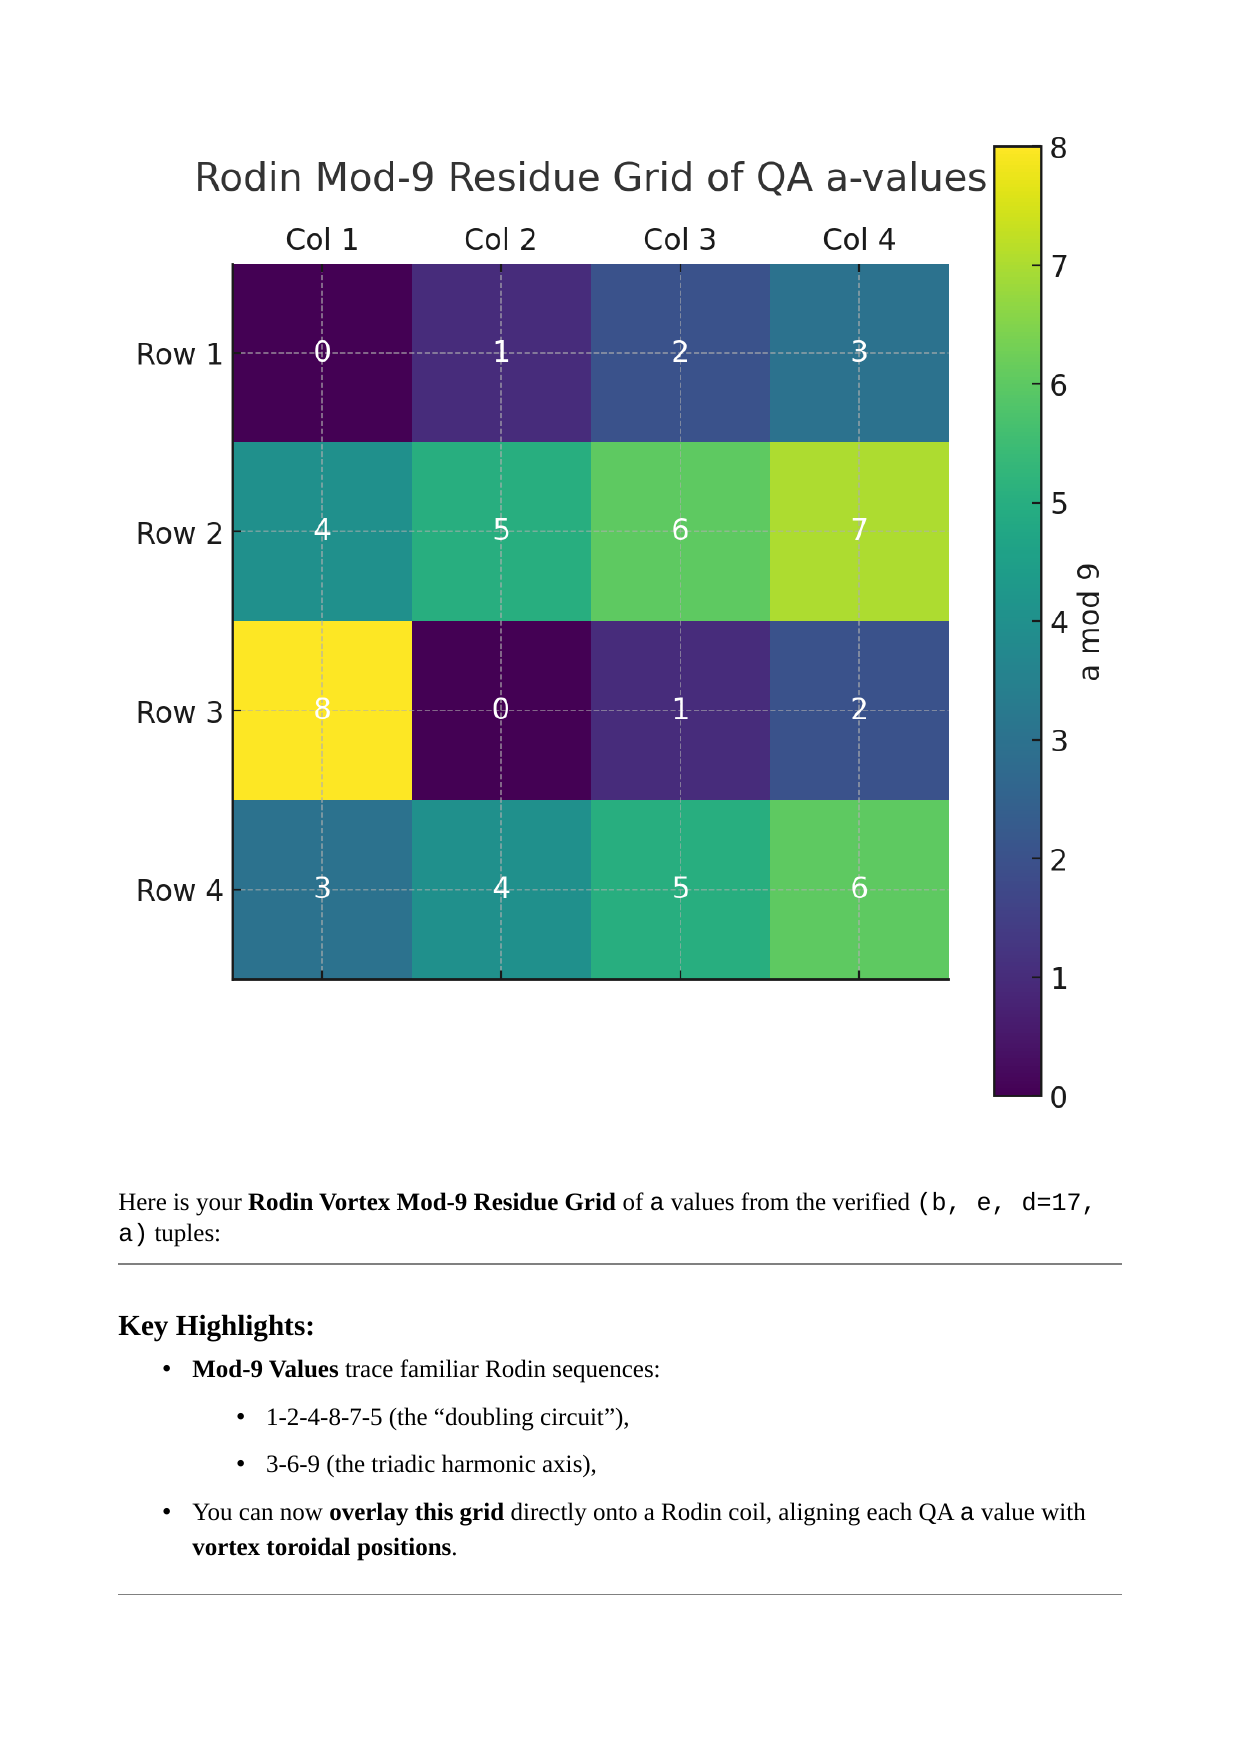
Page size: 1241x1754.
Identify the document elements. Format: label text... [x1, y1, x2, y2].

list 3-6-9 (the triadic harmonic axis), [236, 1449, 1122, 1478]
picture [118, 118, 1123, 1130]
list 1-2-4-8-7-5 (the “doubling circuit”), [236, 1402, 1122, 1430]
text Here is your Rodin Vortex Mod-9 Residue Grid of a values from the verified (b, e, d=17, a) tuples: [118, 1130, 1122, 1249]
list Mod-9 Values trace familiar Rodin sequences: [162, 1354, 1122, 1383]
subtitle Key Highlights: [118, 1308, 1122, 1341]
list You can now overlay this grid directly onto a Rodin coil, aligning each QA a value with vortex toroidal positions. [162, 1497, 1122, 1561]
